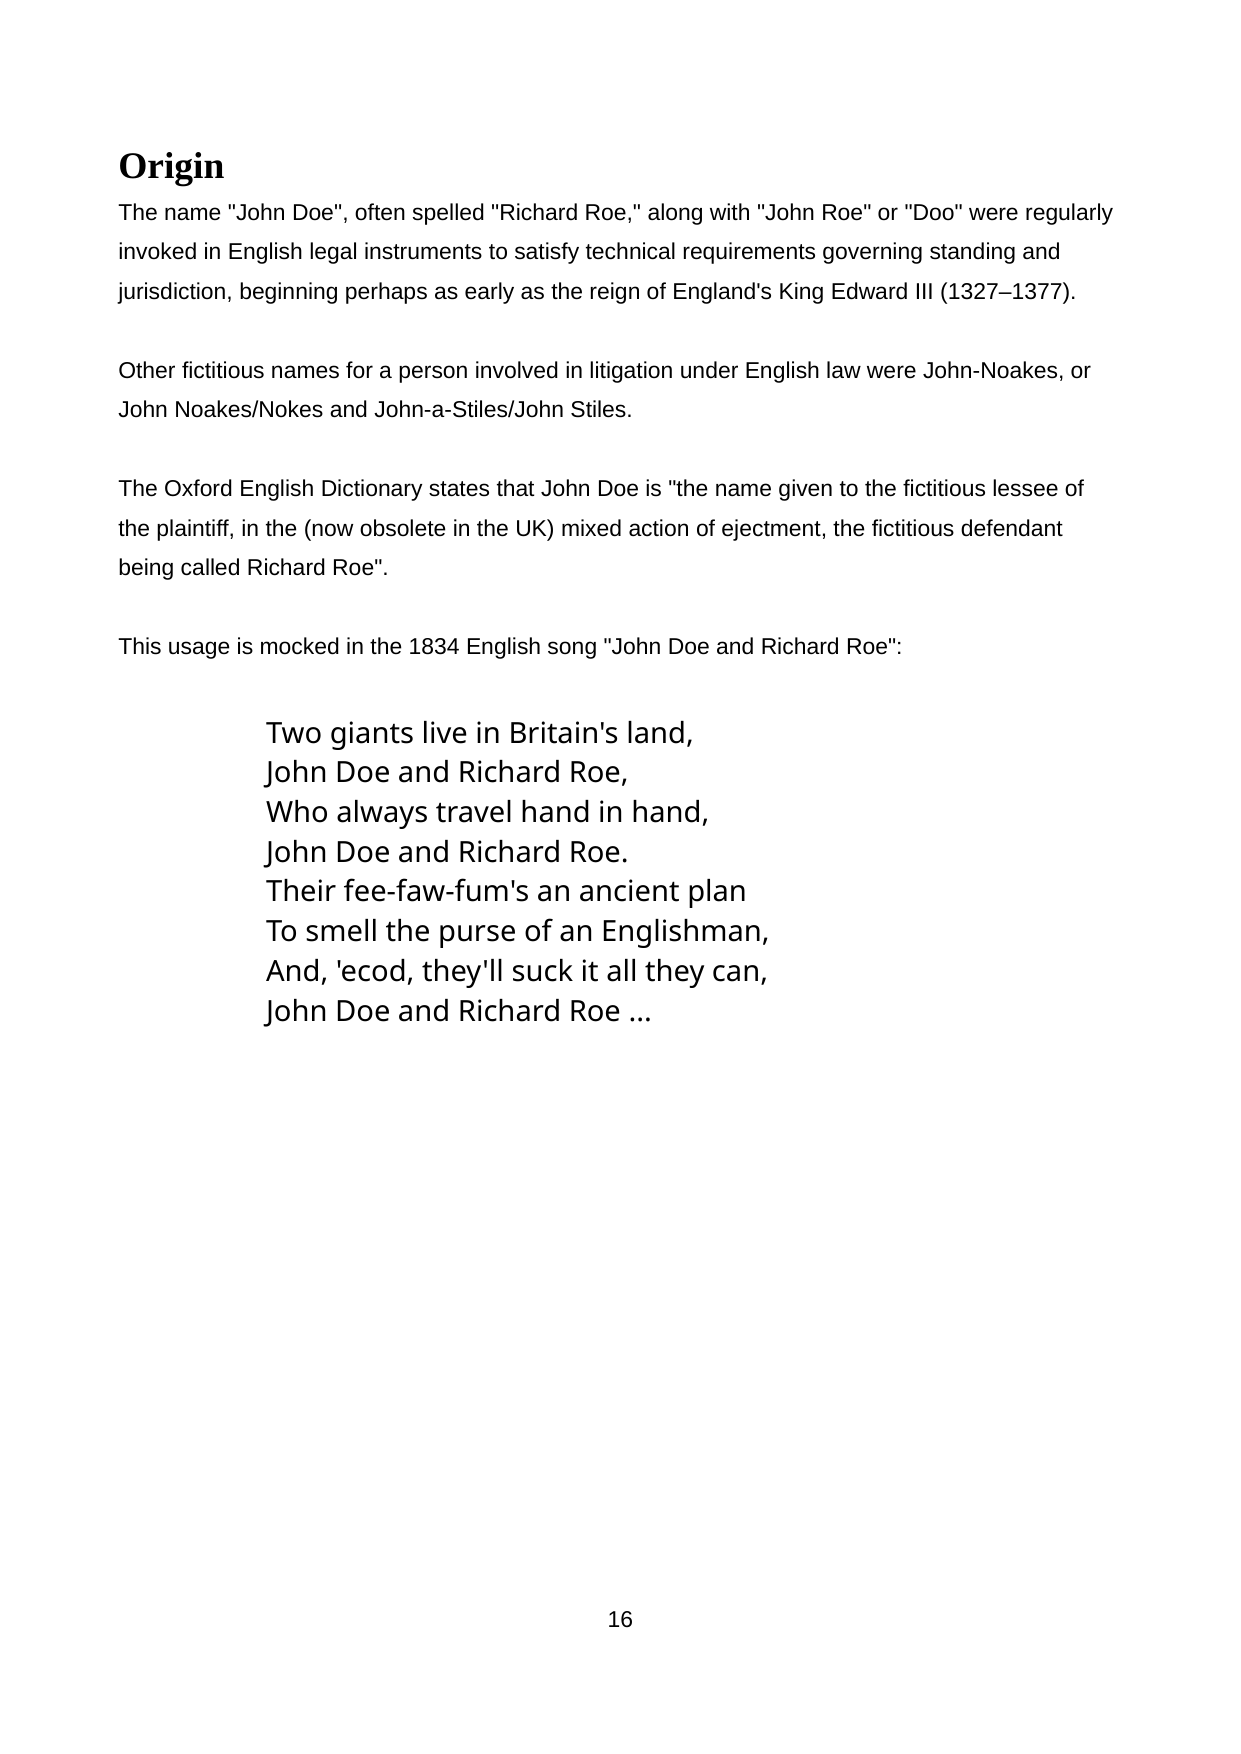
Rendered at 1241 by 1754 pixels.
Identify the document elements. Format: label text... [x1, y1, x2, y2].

text Who always travel hand in hand, [266, 791, 1122, 831]
text John Doe and Richard Roe, [266, 752, 1122, 791]
text John Doe and Richard Roe ... [266, 990, 1122, 1029]
text John Doe and Richard Roe. [266, 831, 1122, 871]
text To smell the purse of an Englishman, [266, 910, 1122, 950]
text The Oxford English Dictionary states that John Doe is "the name given to the fictitious lessee of the plaintiff, in the (now obsolete in the UK) mixed action of ejectment, the fictitious defendant being called Richard Roe". [118, 475, 1122, 580]
text Two giants live in Britain's land, [266, 712, 1122, 752]
text This usage is mocked in the 1834 English song "John Doe and Richard Roe": [118, 633, 1122, 659]
text Their fee-faw-fum's an ancient plan [266, 871, 1122, 910]
text Other fictitious names for a person involved in litigation under English law were John-Noakes, or John Noakes/Nokes and John-a-Stiles/John Stiles. [118, 357, 1122, 422]
subtitle Origin [118, 143, 1122, 186]
text The name "John Doe", often spelled "Richard Roe," along with "John Roe" or "Doo" were regularly invoked in English legal instruments to satisfy technical requirements governing standing and jurisdiction, beginning perhaps as early as the reign of England's King Edward III (1327–1377). [118, 199, 1122, 304]
text And, 'ecod, they'll suck it all they can, [266, 950, 1122, 990]
